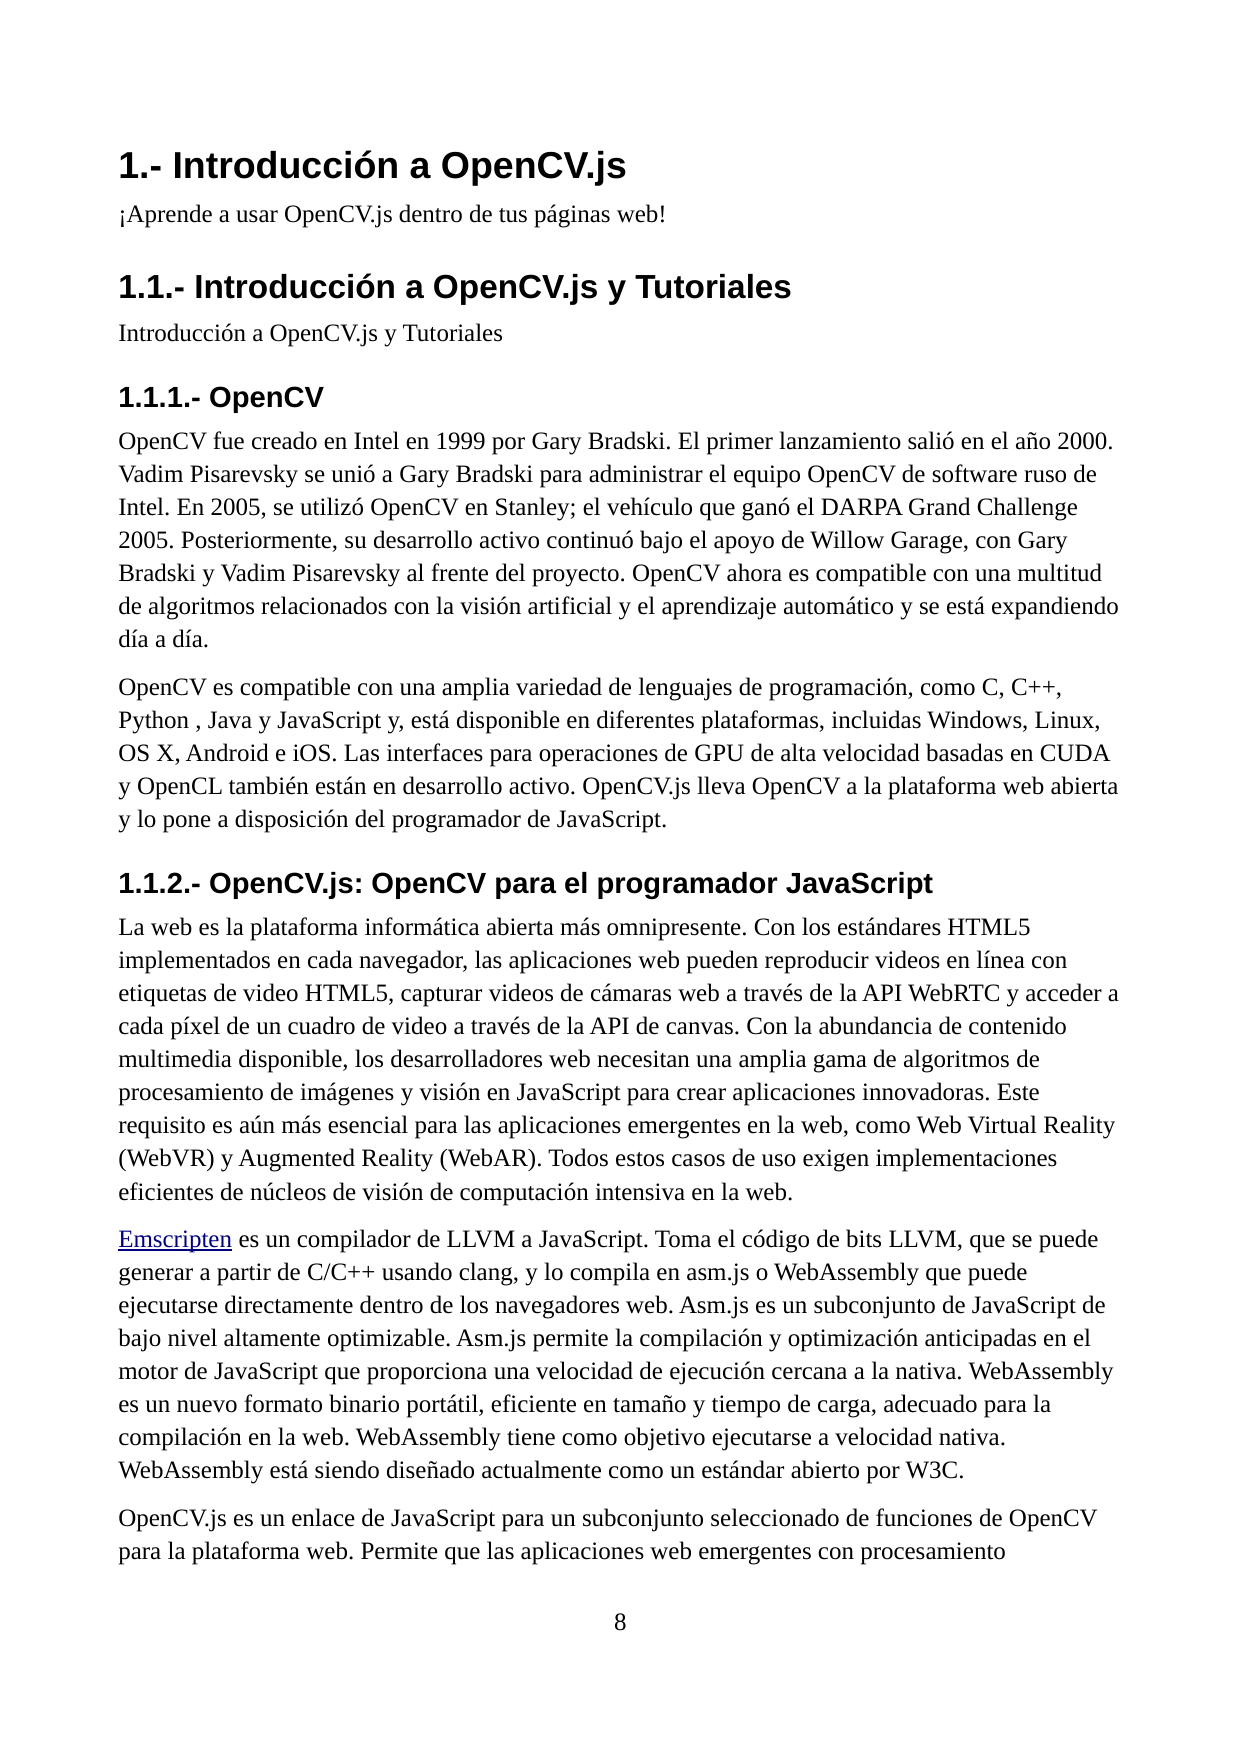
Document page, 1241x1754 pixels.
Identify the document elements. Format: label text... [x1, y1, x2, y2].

text OpenCV.js es un enlace de JavaScript para un subconjunto seleccionado de funciones de OpenCV para la plataforma web. Permite que las aplicaciones web emergentes con procesamiento [118, 1503, 1122, 1565]
text OpenCV fue creado en Intel en 1999 por Gary Bradski. El primer lanzamiento salió en el año 2000. Vadim Pisarevsky se unió a Gary Bradski para administrar el equipo OpenCV de software ruso de Intel. En 2005, se utilizó OpenCV en Stanley; el vehículo que ganó el DARPA Grand Challenge 2005. Posteriormente, su desarrollo activo continuó bajo el apoyo de Willow Garage, con Gary Bradski y Vadim Pisarevsky al frente del proyecto. OpenCV ahora es compatible con una multitud de algoritmos relacionados con la visión artificial y el aprendizaje automático y se está expandiendo día a día. [118, 426, 1122, 653]
text La web es la plataforma informática abierta más omnipresente. Con los estándares HTML5 implementados en cada navegador, las aplicaciones web pueden reproducir videos en línea con etiquetas de video HTML5, capturar videos de cámaras web a través de la API WebRTC y acceder a cada píxel de un cuadro de video a través de la API de canvas. Con la abundancia de contenido multimedia disponible, los desarrolladores web necesitan una amplia gama de algoritmos de procesamiento de imágenes y visión en JavaScript para crear aplicaciones innovadoras. Este requisito es aún más esencial para las aplicaciones emergentes en la web, como Web Virtual Reality (WebVR) y Augmented Reality (WebAR). Todos estos casos de uso exigen implementaciones eficientes de núcleos de visión de computación intensiva en la web. [118, 912, 1122, 1205]
subtitle OpenCV.js: OpenCV para el programador JavaScript [118, 866, 1122, 900]
text OpenCV es compatible con una amplia variedad de lenguajes de programación, como C, C++, Python , Java y JavaScript y, está disponible en diferentes plataformas, incluidas Windows, Linux, OS X, Android e iOS. Las interfaces para operaciones de GPU de alta velocidad basadas en CUDA y OpenCL también están en desarrollo activo. OpenCV.js lleva OpenCV a la plataforma web abierta y lo pone a disposición del programador de JavaScript. [118, 672, 1122, 833]
subtitle Introducción a OpenCV.js [118, 143, 1122, 186]
text Introducción a OpenCV.js y Tutoriales [118, 318, 1122, 347]
text ¡Aprende a usar OpenCV.js dentro de tus páginas web! [118, 199, 1122, 227]
subtitle Introducción a OpenCV.js y Tutoriales [118, 267, 1122, 306]
text Emscripten es un compilador de LLVM a JavaScript. Toma el código de bits LLVM, que se puede generar a partir de C/C++ usando clang, y lo compila en asm.js o WebAssembly que puede ejecutarse directamente dentro de los navegadores web. Asm.js es un subconjunto de JavaScript de bajo nivel altamente optimizable. Asm.js permite la compilación y optimización anticipadas en el motor de JavaScript que proporciona una velocidad de ejecución cercana a la nativa. WebAssembly es un nuevo formato binario portátil, eficiente en tamaño y tiempo de carga, adecuado para la compilación en la web. WebAssembly tiene como objetivo ejecutarse a velocidad nativa. WebAssembly está siendo diseñado actualmente como un estándar abierto por W3C. [118, 1224, 1122, 1484]
subtitle OpenCV [118, 380, 1122, 414]
